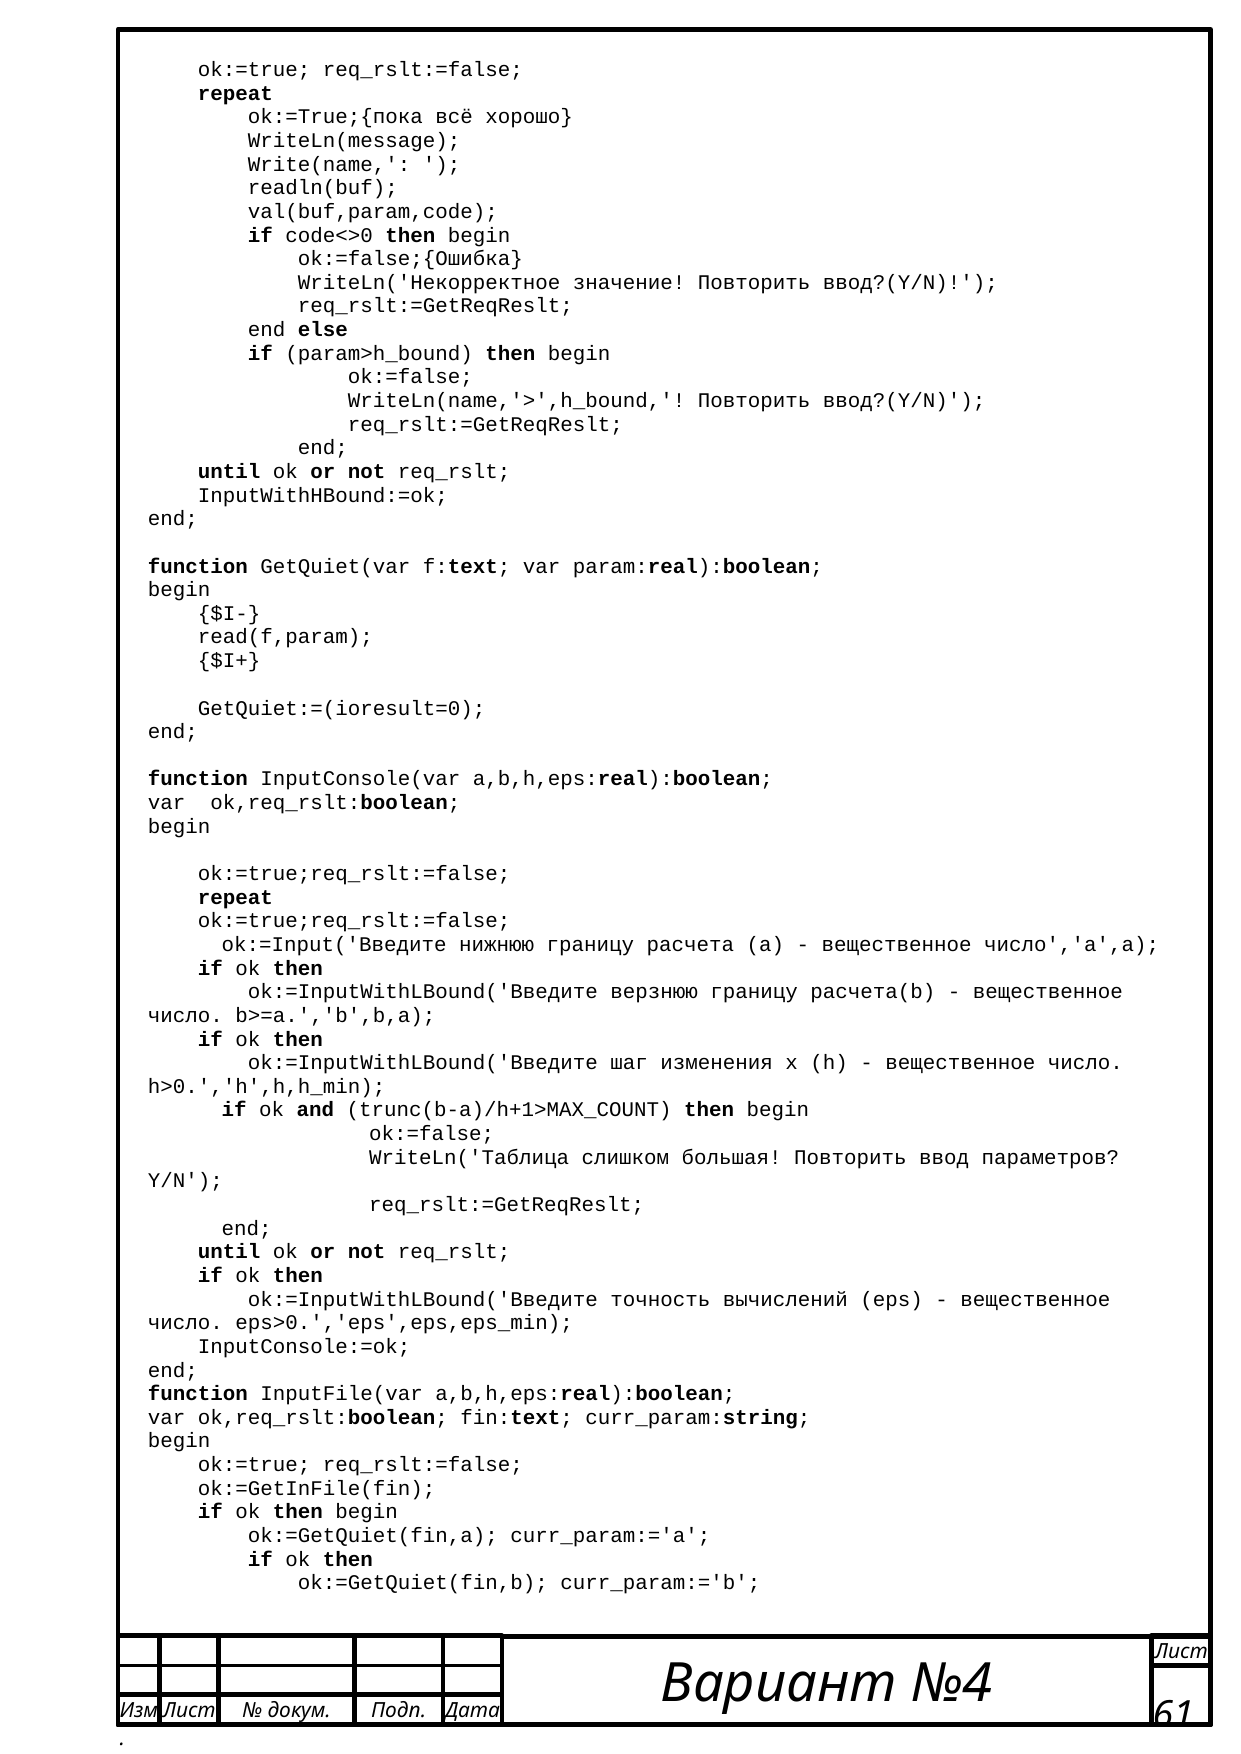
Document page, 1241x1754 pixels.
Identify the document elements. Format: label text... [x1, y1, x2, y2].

text function InputFile(var a,b,h,eps:real):boolean; [148, 1383, 1181, 1407]
text ok:=GetInFile(fin); [148, 1478, 1181, 1501]
text {$I-} [148, 603, 1181, 627]
text InputConsole:=ok; [148, 1336, 1181, 1359]
text WriteLn('Таблица слишком большая! Повторить ввод параметров? Y/N'); [148, 1147, 1181, 1194]
text WriteLn(message); [148, 130, 1181, 154]
text begin [148, 1431, 1181, 1454]
text begin [148, 816, 1181, 839]
text WriteLn(name,'>',h_bound,'! Повторить ввод?(Y/N)'); [148, 390, 1181, 414]
text {$I+} [148, 650, 1181, 674]
text if ok then begin [148, 1501, 1181, 1525]
text ok:=false;{Ошибка} [148, 248, 1181, 272]
text if ok then [148, 1549, 1181, 1572]
text ok:=false; [148, 366, 1181, 390]
text if ok and (trunc(b-a)/h+1>MAX_COUNT) then begin [148, 1099, 1181, 1123]
text if (param>h_bound) then begin [148, 343, 1181, 366]
text ok:=true; req_rslt:=false; [148, 1454, 1181, 1478]
text req_rslt:=GetReqReslt; [148, 1194, 1181, 1218]
text begin [148, 579, 1181, 603]
text end; [148, 1218, 1181, 1241]
text if ok then [148, 1265, 1181, 1289]
text end; [148, 1359, 1181, 1383]
text ok:=Input('Введите нижнюю границу расчета (a) - вещественное число','a',a); [148, 934, 1181, 958]
text ok:=InputWithLBound('Введите точность вычислений (eps) - вещественное число. eps>0.','eps',eps,eps_min); [148, 1289, 1181, 1336]
text if ok then [148, 958, 1181, 981]
text end; [148, 437, 1181, 461]
text var ok,req_rslt:boolean; [148, 792, 1181, 816]
text read(f,param); [148, 627, 1181, 650]
text repeat [148, 83, 1181, 106]
text ok:=true;req_rslt:=false; [148, 863, 1181, 887]
text function GetQuiet(var f:text; var param:real):boolean; [148, 556, 1181, 579]
text end; [148, 721, 1181, 745]
text InputWithHBound:=ok; [148, 485, 1181, 508]
text ok:=True;{пока всё xорошо} [148, 106, 1181, 130]
text req_rslt:=GetReqReslt; [148, 296, 1181, 319]
text end else [148, 319, 1181, 343]
text ok:=InputWithLBound('Введите верзнюю границу расчета(b) - вещественное число. b>=a.','b',b,a); [148, 981, 1181, 1028]
text WriteLn('Некорректное значение! Повторить ввод?(Y/N)!'); [148, 272, 1181, 296]
text ok:=false; [148, 1123, 1181, 1147]
text ok:=GetQuiet(fin,b); curr_param:='b'; [148, 1572, 1181, 1596]
text repeat [148, 887, 1181, 910]
text if code<>0 then begin [148, 224, 1181, 248]
text var ok,req_rslt:boolean; fin:text; curr_param:string; [148, 1407, 1181, 1431]
text ok:=true;req_rslt:=false; [148, 910, 1181, 934]
text req_rslt:=GetReqReslt; [148, 414, 1181, 437]
text Write(name,': '); [148, 154, 1181, 177]
text function InputConsole(var a,b,h,eps:real):boolean; [148, 768, 1181, 792]
text ok:=true; req_rslt:=false; [148, 59, 1181, 83]
text GetQuiet:=(ioresult=0); [148, 697, 1181, 721]
text end; [148, 508, 1181, 532]
text val(buf,param,code); [148, 201, 1181, 224]
text if ok then [148, 1028, 1181, 1052]
text ok:=InputWithLBound('Введите шаг изменения x (h) - вещественное число. h>0.','h',h,h_min); [148, 1052, 1181, 1099]
text until ok or not req_rslt; [148, 1241, 1181, 1265]
text readln(buf); [148, 177, 1181, 201]
text ok:=GetQuiet(fin,a); curr_param:='a'; [148, 1525, 1181, 1549]
text until ok or not req_rslt; [148, 461, 1181, 485]
